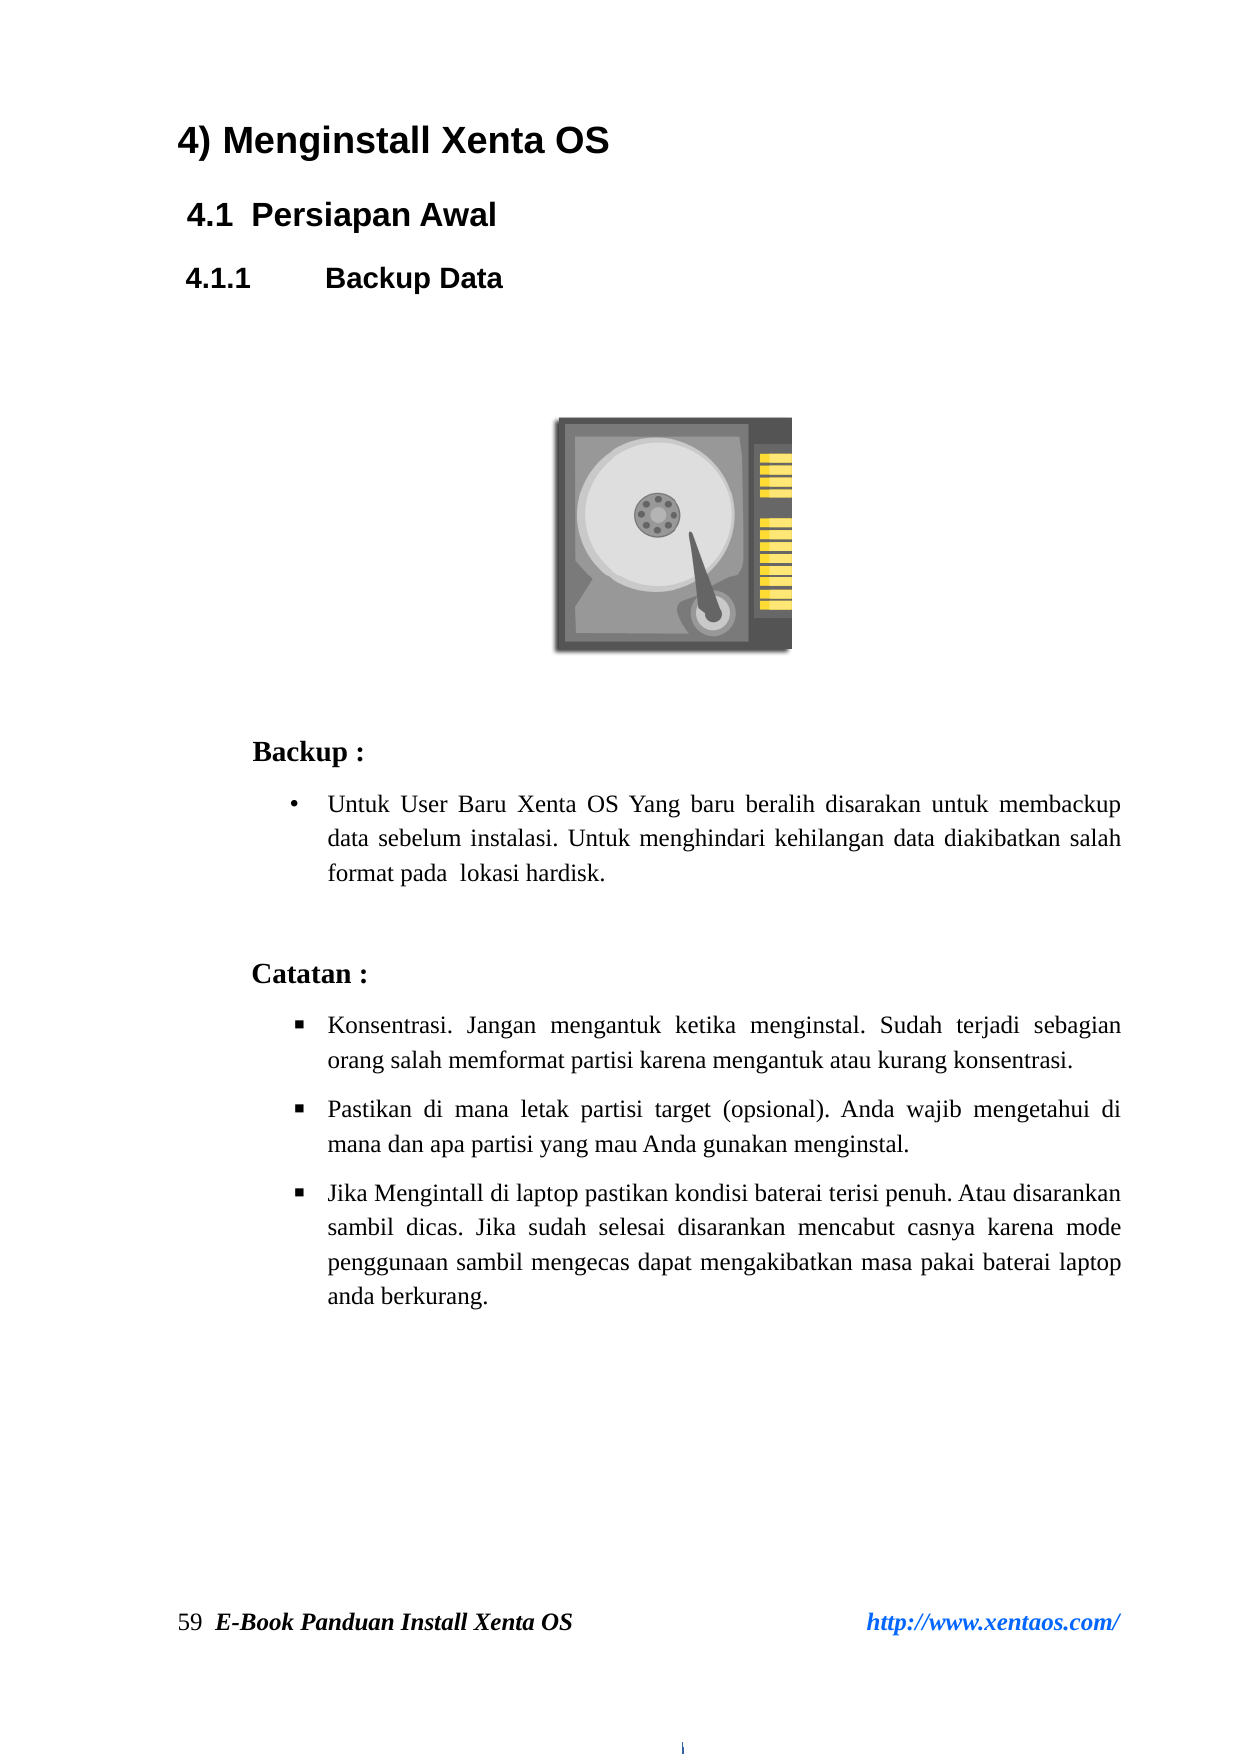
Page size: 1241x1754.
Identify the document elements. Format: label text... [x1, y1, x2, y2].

subtitle Backup Data [177, 261, 1122, 294]
list Backup : [215, 734, 1122, 767]
list Jika Mengintall di laptop pastikan kondisi baterai terisi penuh. Atau disarankan sambil dicas. Jika sudah selesai disarankan mencabut casnya karena mode penggunaan sambil mengecas dapat mengakibatkan masa pakai baterai laptop anda berkurang. [290, 1178, 1122, 1310]
list Konsentrasi. Jangan mengantuk ketika menginstal. Sudah terjadi sebagian orang salah memformat partisi karena mengantuk atau kurang konsentrasi. [290, 1011, 1122, 1074]
list Pastikan di mana letak partisi target (opsional). Anda wajib mengetahui di mana dan apa partisi yang mau Anda gunakan menginstal. [290, 1094, 1122, 1157]
subtitle Persiapan Awal [177, 195, 1122, 234]
list Untuk User Baru Xenta OS Yang baru beralih disarakan untuk membackup data sebelum instalasi. Untuk menghindari kehilangan data diakibatkan salah format pada lokasi hardisk. [290, 789, 1122, 886]
subtitle Menginstall Xenta OS [177, 118, 1122, 162]
text Catatan : [177, 956, 1122, 989]
picture [550, 407, 802, 660]
